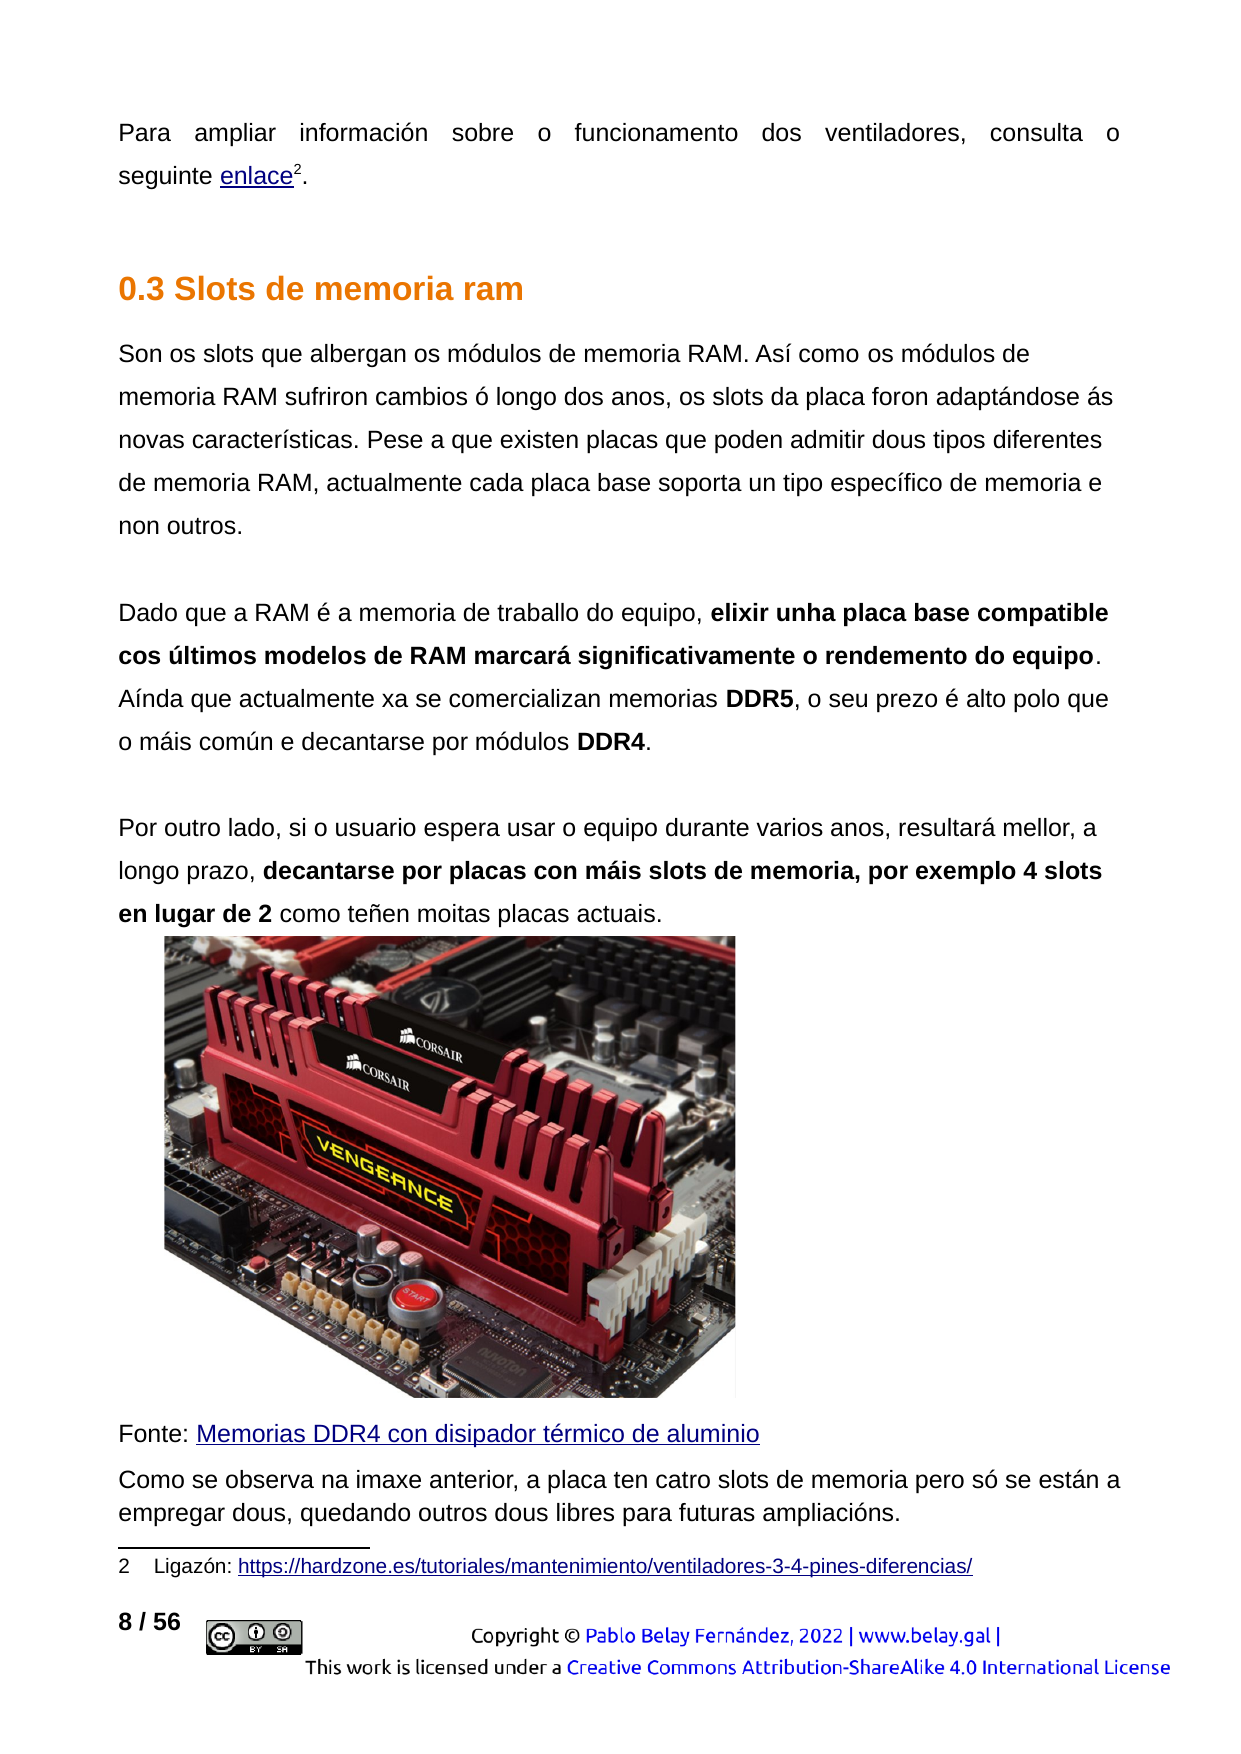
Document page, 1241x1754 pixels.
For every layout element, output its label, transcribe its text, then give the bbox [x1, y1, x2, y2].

subtitle 0.3 Slots de memoria ram [118, 268, 1122, 307]
text Ligazón: https://hardzone.es/tutoriales/mantenimiento/ventiladores-3-4-pines-diferencias/ [118, 1554, 1122, 1578]
text Dado que a RAM é a memoria de traballo do equipo, elixir unha placa base compatible cos últimos modelos de RAM marcará significativamente o rendemento do equipo. Aínda que actualmente xa se comercializan memorias DDR5, o seu prezo é alto polo que o máis común e decantarse por módulos DDR4. [118, 597, 1122, 756]
picture [164, 936, 736, 1398]
text Son os slots que albergan os módulos de memoria RAM. Así como os módulos de memoria RAM sufriron cambios ó longo dos anos, os slots da placa foron adaptándose ás novas características. Pese a que existen placas que poden admitir dous tipos diferentes de memoria RAM, actualmente cada placa base soporta un tipo específico de memoria e non outros. [118, 339, 1122, 583]
text Como se observa na imaxe anterior, a placa ten catro slots de memoria pero só se están a empregar dous, quedando outros dous libres para futuras ampliacións. [118, 1465, 1122, 1527]
text Por outro lado, si o usuario espera usar o equipo durante varios anos, resultará mellor, a longo prazo, decantarse por placas con máis slots de memoria, por exemplo 4 slots en lugar de 2 como teñen moitas placas actuais. [118, 813, 1122, 928]
text Para ampliar información sobre o funcionamento dos ventiladores, consulta o seguinte enlace. [118, 118, 1122, 190]
picture [200, 1604, 1205, 1690]
text Fonte: Memorias DDR4 con disipador térmico de aluminio [118, 1417, 1122, 1449]
